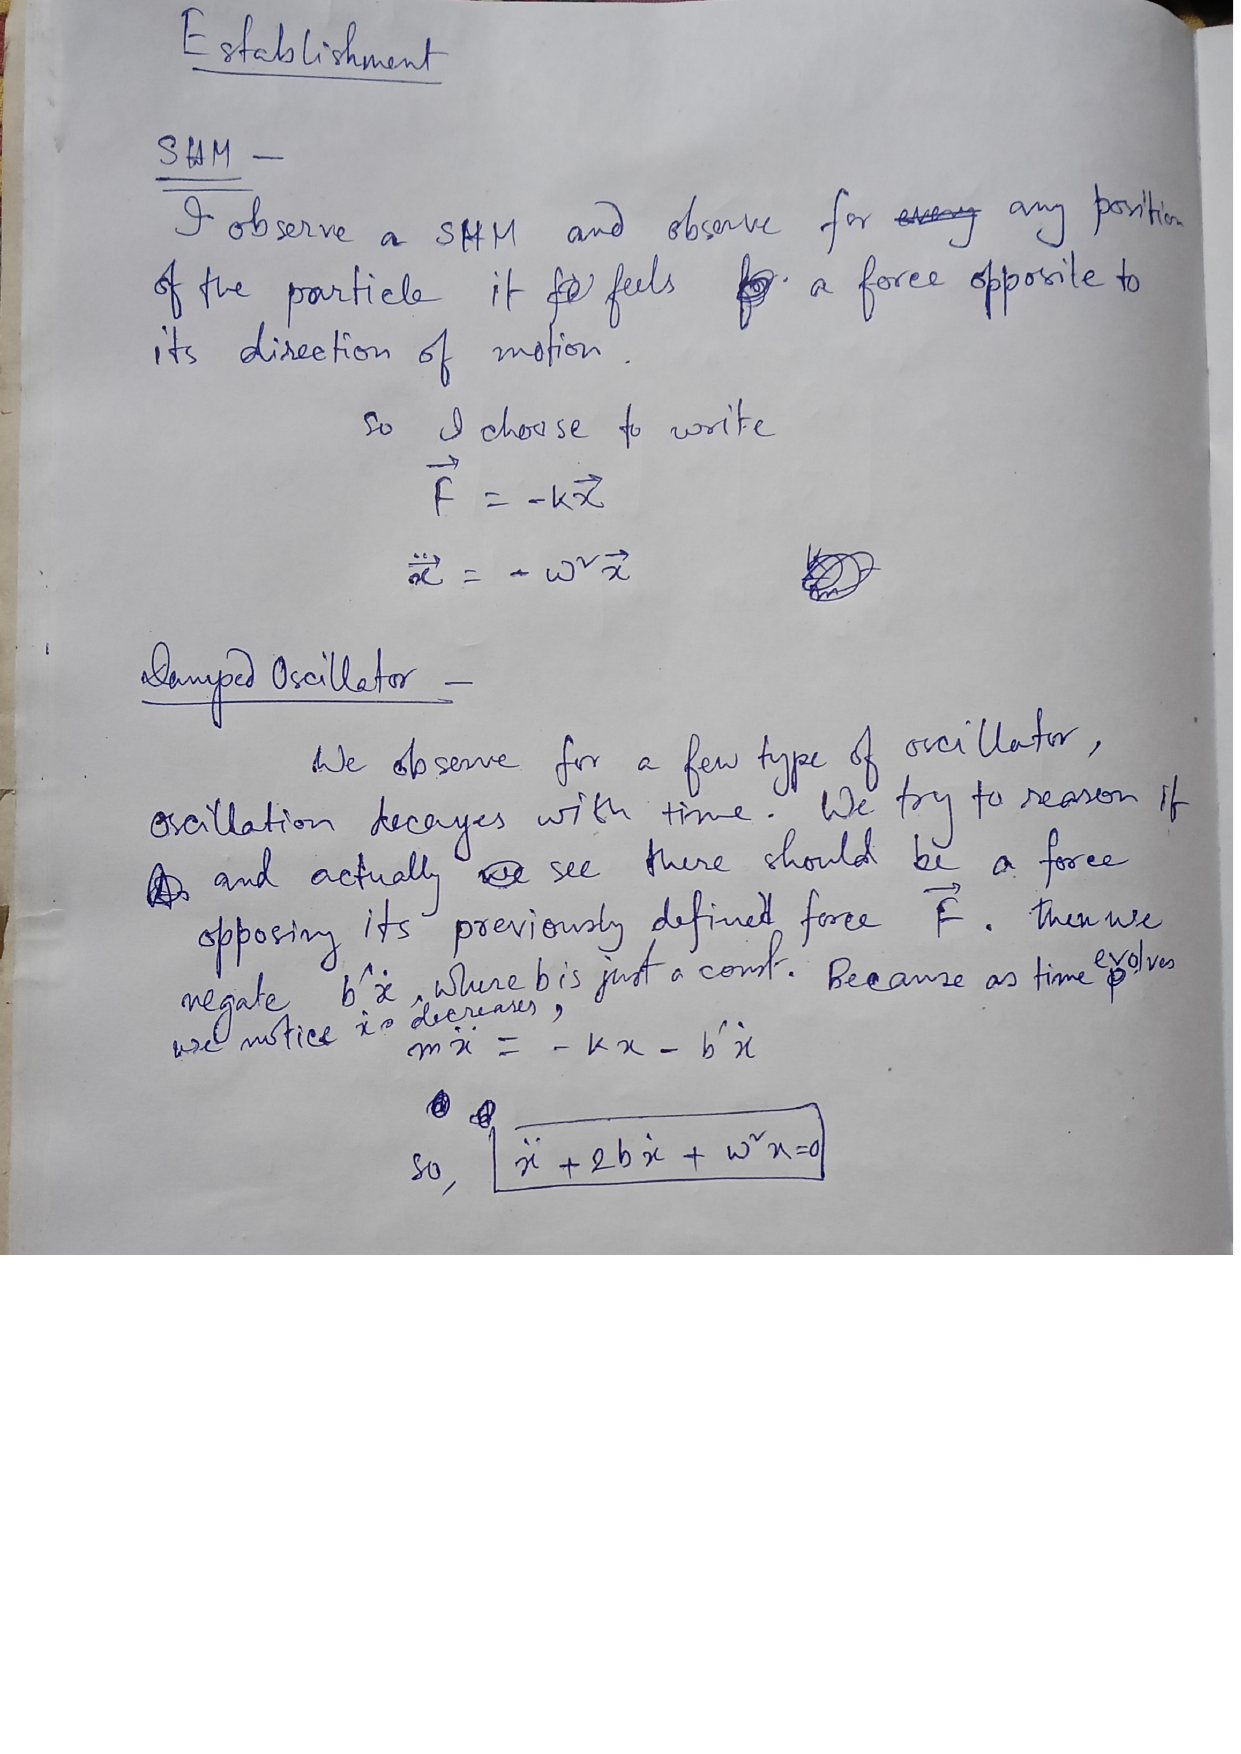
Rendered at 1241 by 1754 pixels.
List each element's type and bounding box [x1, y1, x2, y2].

picture [0, 0, 1234, 1255]
